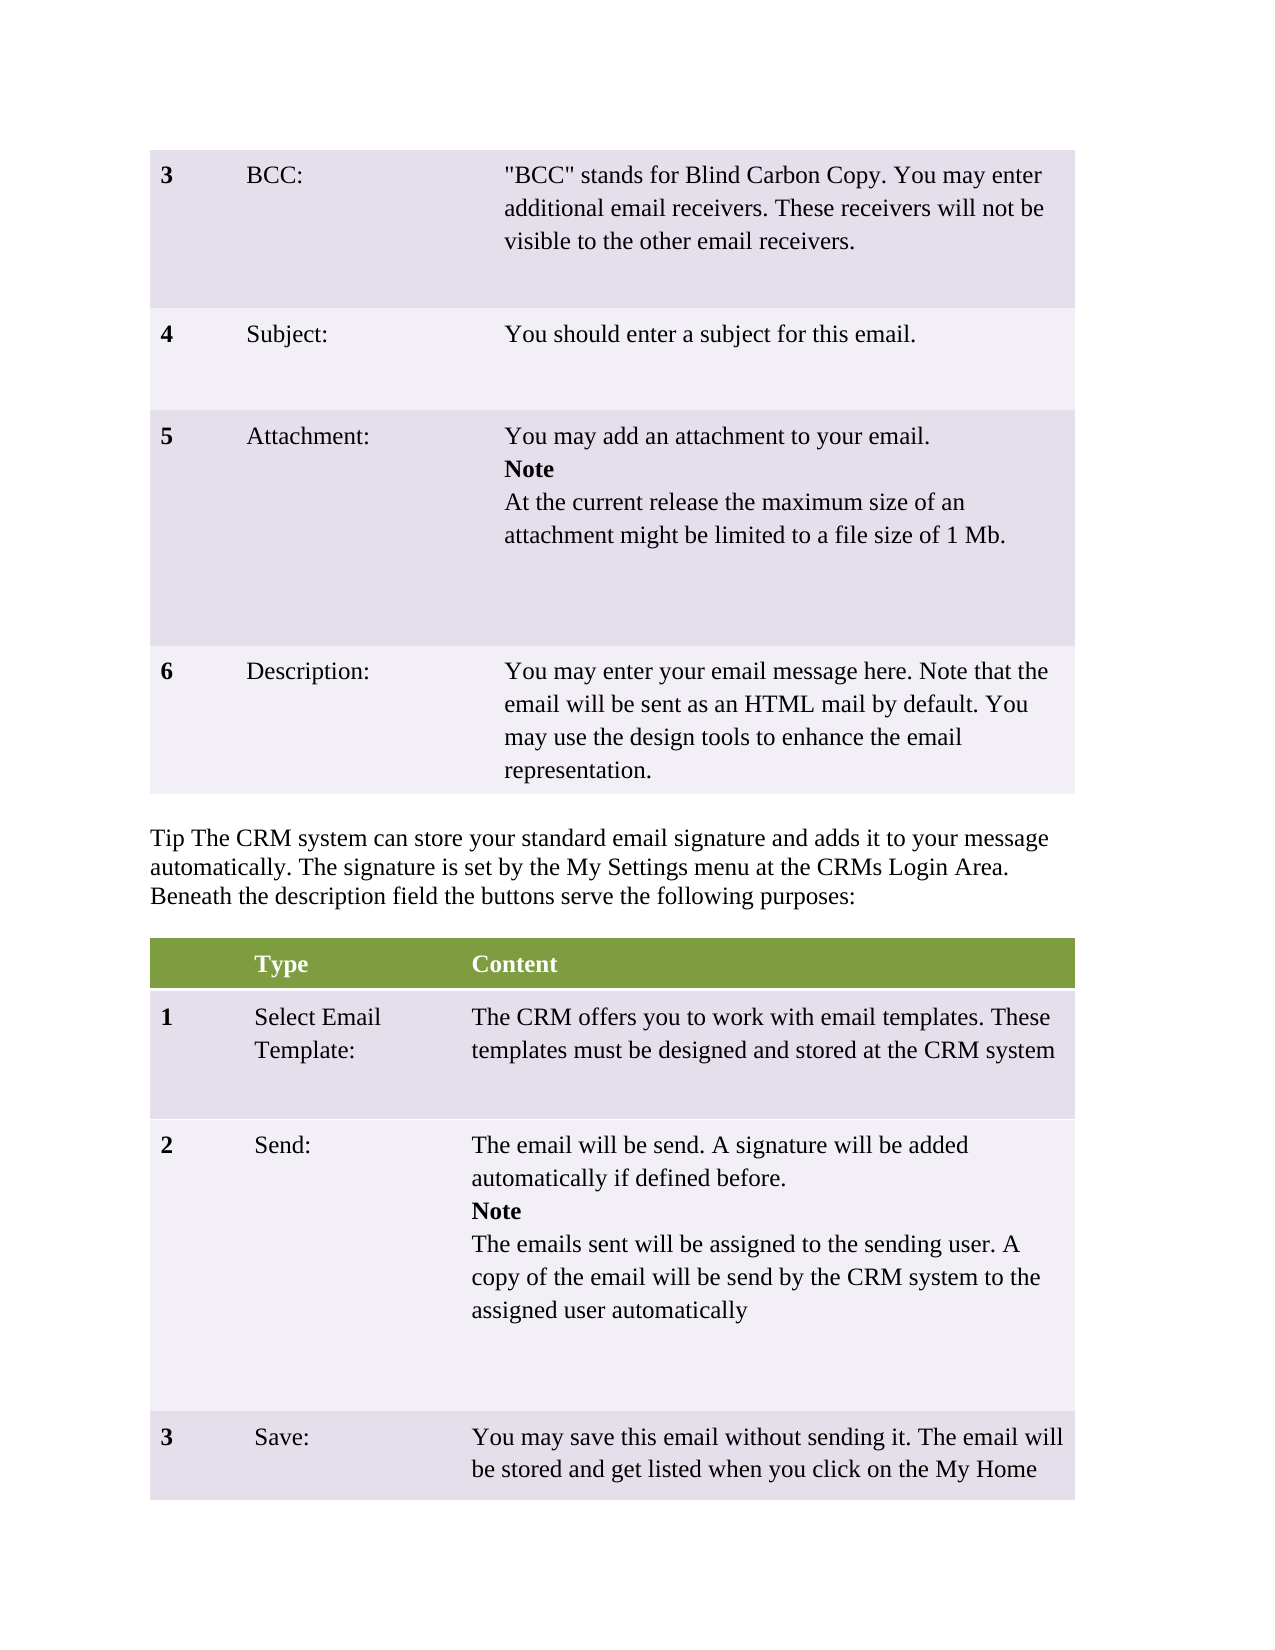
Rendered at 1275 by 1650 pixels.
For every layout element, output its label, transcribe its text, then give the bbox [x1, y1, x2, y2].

table_cell The email will be send. A signature will be added automatically if defined before. Note The emails sent will be assigned to the sending user. A copy of the email will be send by the CRM system to the assigned user automatically [461, 1120, 1075, 1411]
table_cell Attachment: [236, 410, 494, 646]
table_cell BCC: [236, 150, 494, 308]
table_cell 1 [150, 991, 244, 1119]
table_cell The CRM offers you to work with email templates. These templates must be designed and stored at the CRM system [461, 991, 1075, 1119]
text Beneath the description field the buttons serve the following purposes: [150, 881, 1125, 909]
table_cell You may enter your email message here. Note that the email will be sent as an HTML mail by default. You may use the design tools to enhance the email representation. [494, 646, 1075, 794]
table_cell 4 [150, 308, 236, 410]
table_cell Save: [244, 1411, 461, 1500]
table_cell You may save this email without sending it. The email will be stored and get listed when you click on the My Home [461, 1411, 1075, 1500]
table_cell Description: [236, 646, 494, 794]
table_cell 5 [150, 410, 236, 646]
table_cell You should enter a subject for this email. [494, 308, 1075, 410]
table_cell 3 [150, 1411, 244, 1500]
table_cell 6 [150, 646, 236, 794]
table_cell Send: [244, 1120, 461, 1411]
table_cell "BCC" stands for Blind Carbon Copy. You may enter additional email receivers. These receivers will not be visible to the other email receivers. [494, 150, 1075, 308]
table_cell 2 [150, 1120, 244, 1411]
table_cell Select Email Template: [244, 991, 461, 1119]
table_cell 3 [150, 150, 236, 308]
table_header Type [244, 938, 461, 988]
table_cell You may add an attachment to your email. Note At the current release the maximum size of an attachment might be limited to a file size of 1 Mb. [494, 410, 1075, 646]
text Tip The CRM system can store your standard email signature and adds it to your message automatically. The signature is set by the My Settings menu at the CRMs Login Area. [150, 823, 1125, 881]
table_header [150, 938, 244, 988]
table_cell Subject: [236, 308, 494, 410]
table_header Content [461, 938, 1075, 988]
